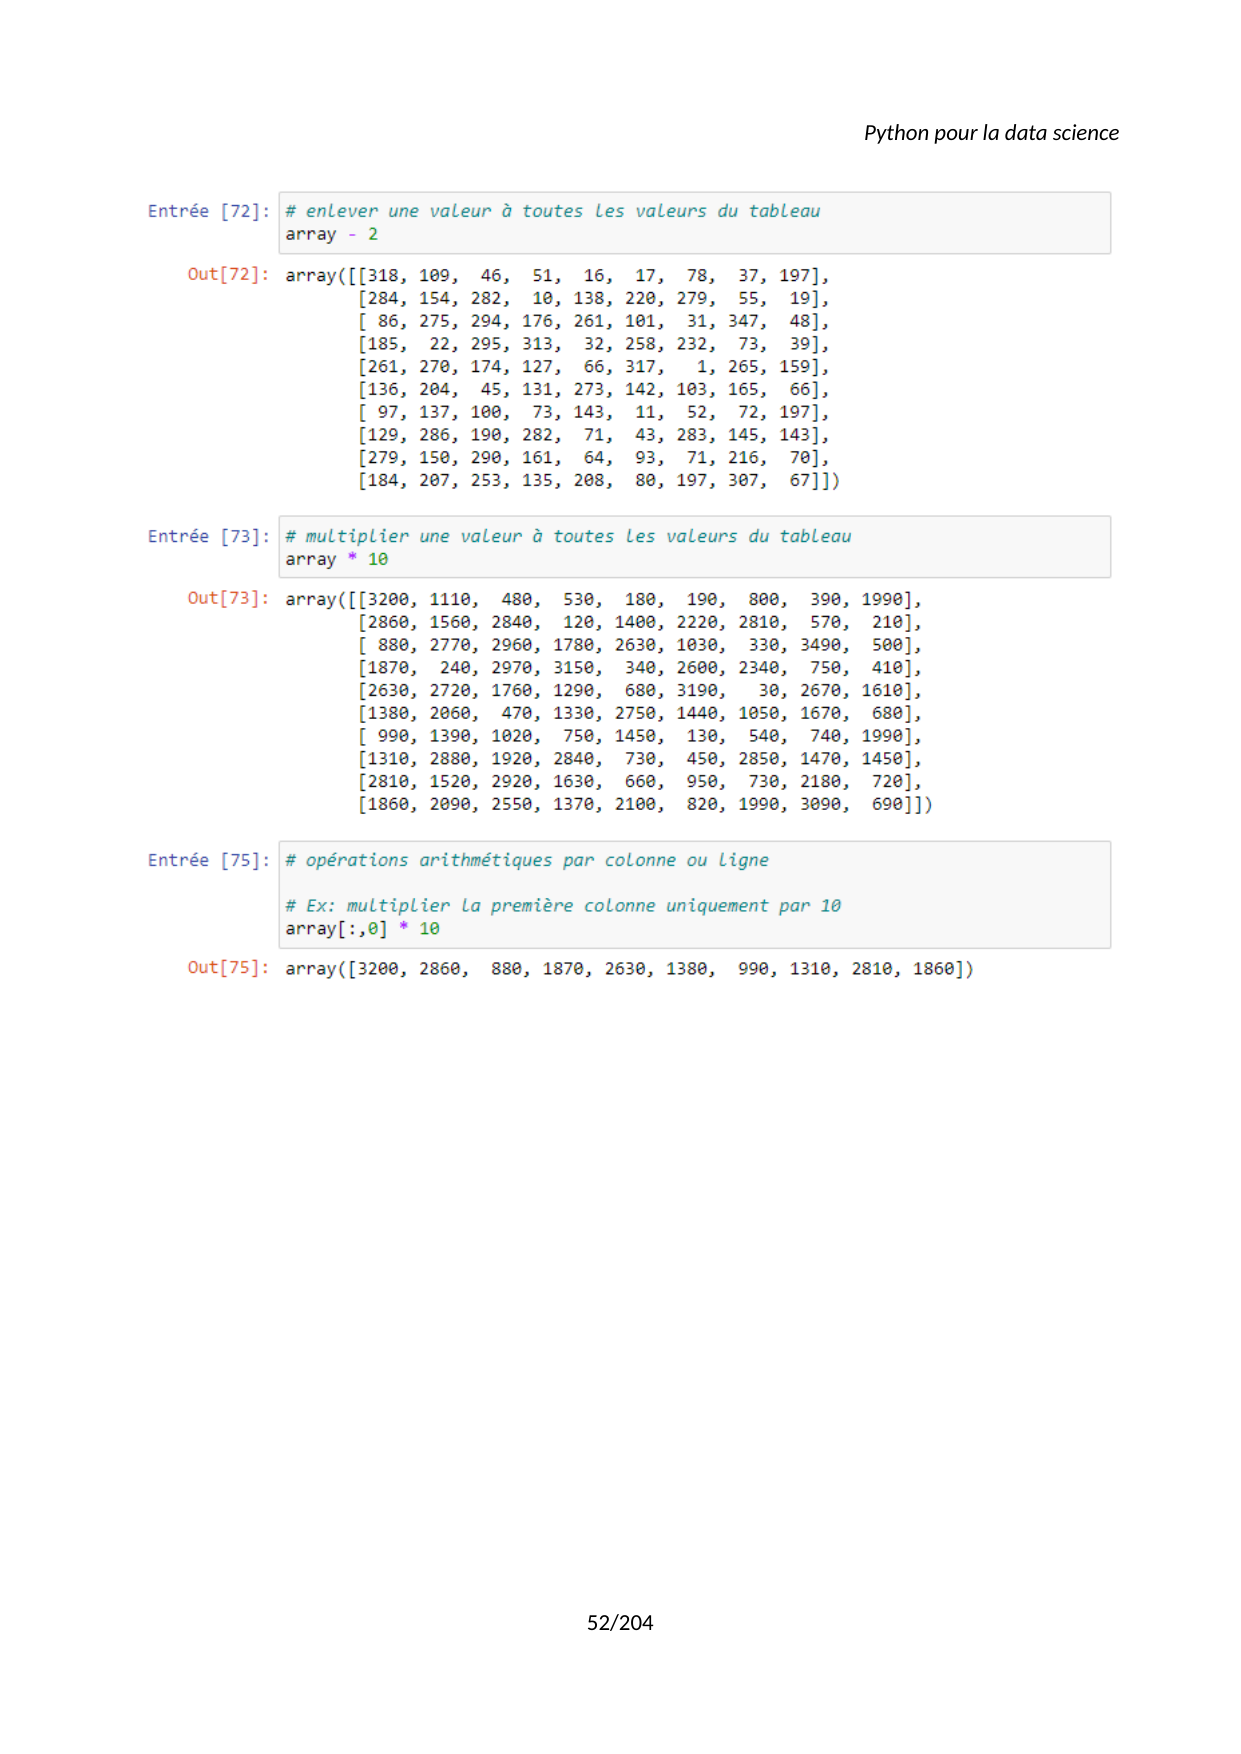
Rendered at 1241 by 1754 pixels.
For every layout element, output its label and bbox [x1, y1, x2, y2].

picture [129, 189, 1133, 992]
